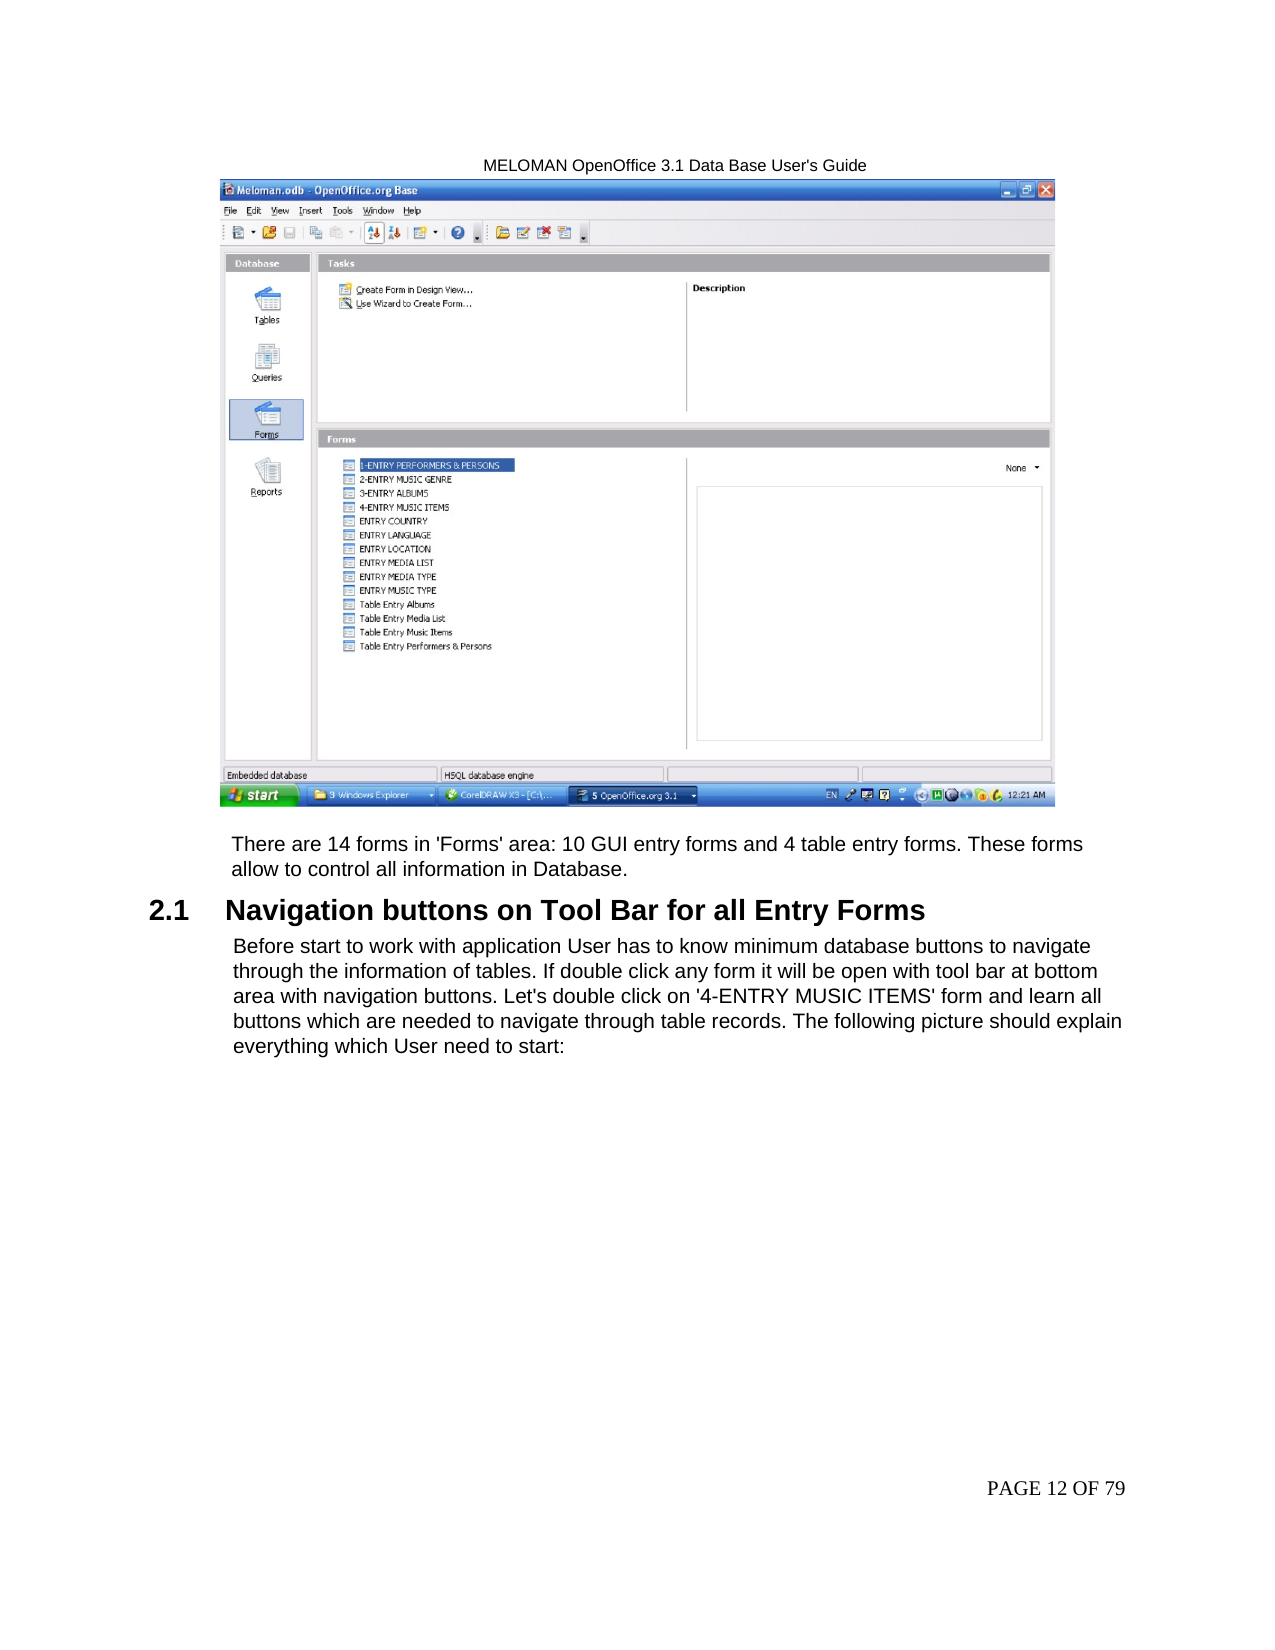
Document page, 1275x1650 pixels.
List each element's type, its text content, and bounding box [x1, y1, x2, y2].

text There are 14 forms in 'Forms' area: 10 GUI entry forms and 4 table entry forms. These forms allow to control all information in Database. [231, 831, 1125, 881]
text Before start to work with application User has to know minimum database buttons to navigate through the information of tables. If double click any form it will be open with tool bar at bottom area with navigation buttons. Let's double click on '4-ENTRY MUSIC ITEMS' form and learn all buttons which are needed to navigate through table records. The following picture should explain everything which User need to start: [233, 933, 1125, 1058]
subtitle Navigation buttons on Tool Bar for all Entry Forms [148, 893, 1125, 927]
picture [219, 179, 1056, 807]
